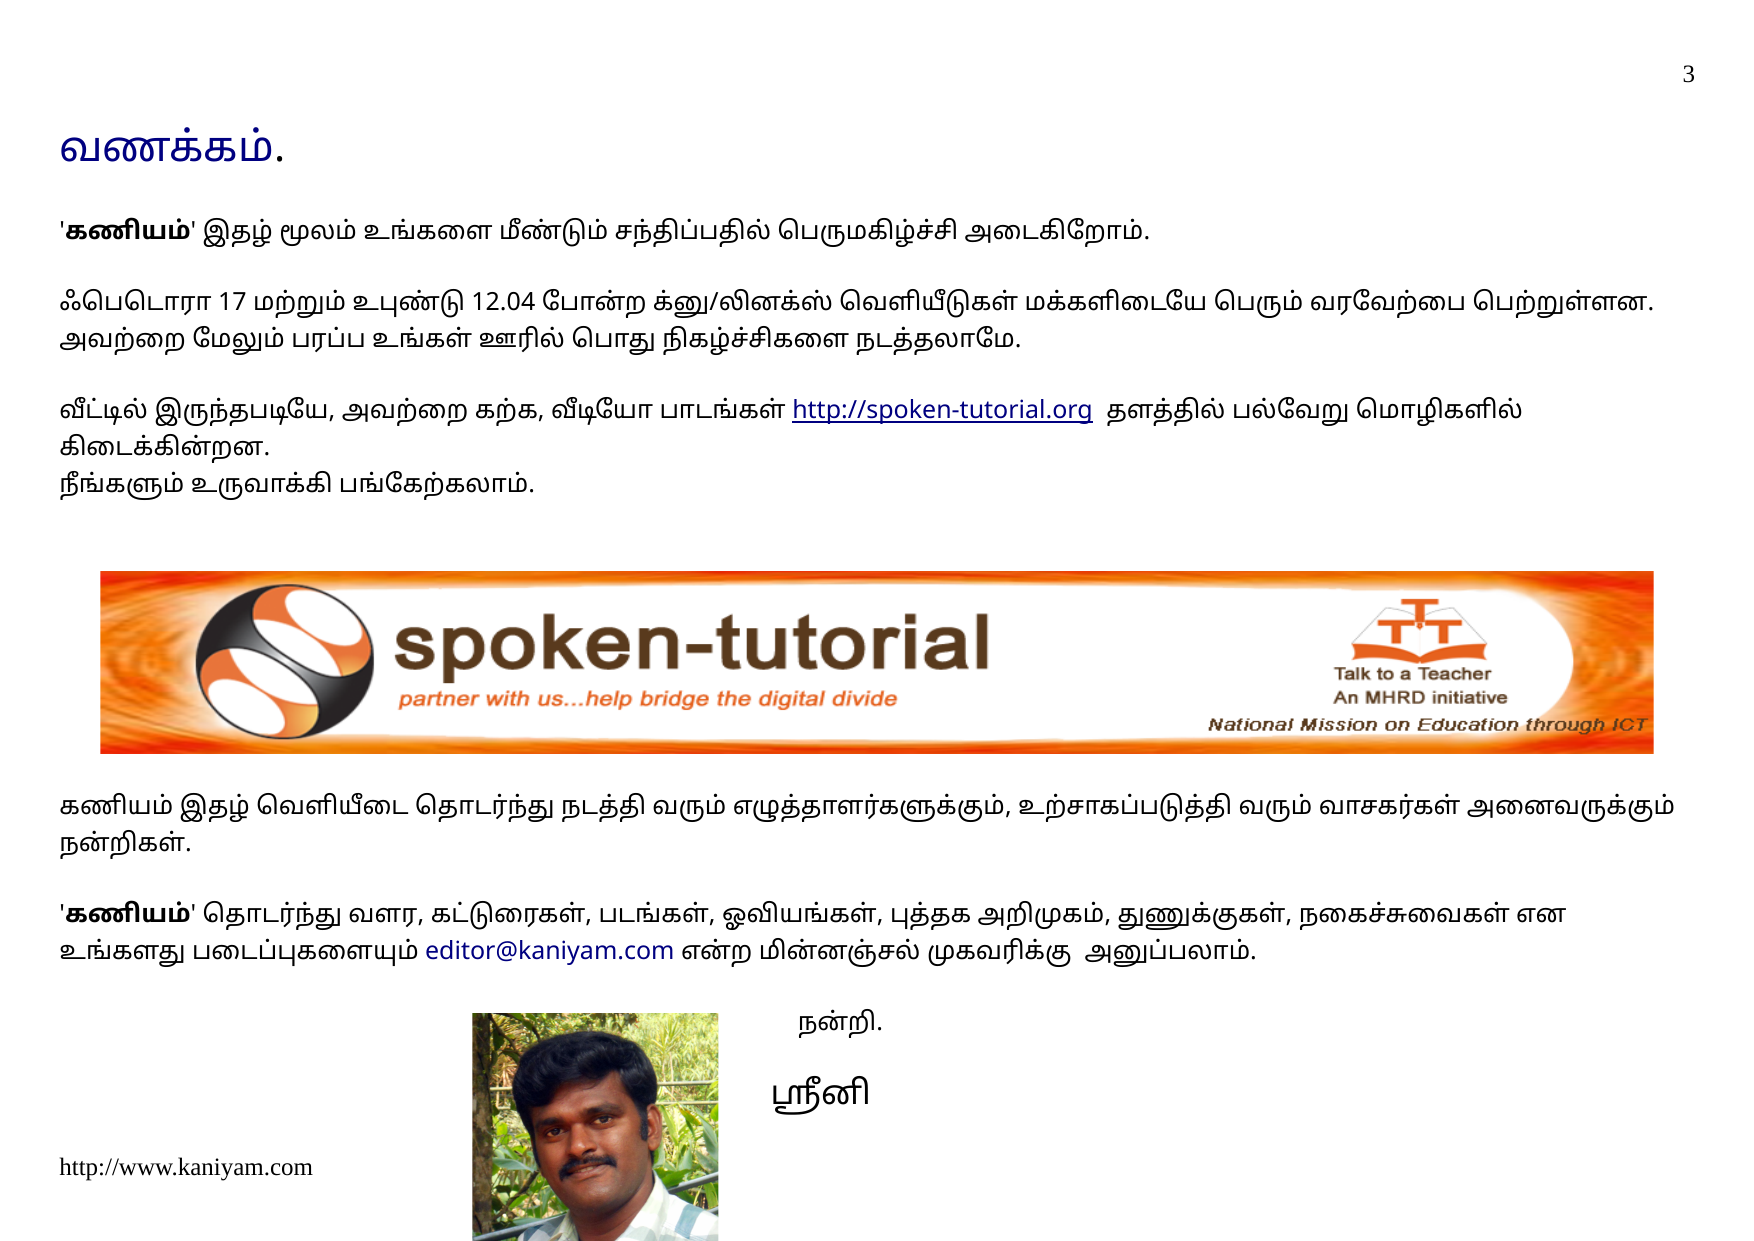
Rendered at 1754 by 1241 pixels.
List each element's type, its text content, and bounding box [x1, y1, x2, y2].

picture [472, 1013, 719, 1241]
text நன்றி. [59, 1003, 1695, 1040]
text வீட்டில் இருந்தபடியே, அவற்றை கற்க, வீடியோ பாடங்கள் http://spoken-tutorial.org தளத்தில் பல்வேறு மொழிகளில் கிடைக்கின்றன. [59, 392, 1695, 466]
text 'கணியம்' தொடர்ந்து வளர, கட்டுரைகள், படங்கள், ஓவியங்கள், புத்தக அறிமுகம், துணுக்குகள், நகைச்சுவைகள் என உங்களது படைப்புகளையும் editor@kaniyam.com என்ற மின்னஞ்சல் முகவரிக்கு அனுப்பலாம். [59, 895, 1695, 969]
text 'கணியம்' இதழ் மூலம் உங்களை மீண்டும் சந்திப்பதில் பெருமகிழ்ச்சி அடைகிறோம். [59, 213, 1695, 250]
picture [100, 571, 1654, 754]
text கணியம் இதழ் வெளியீடை தொடர்ந்து நடத்தி வரும் எழுத்தாளர்களுக்கும், உற்சாகப்படுத்தி வரும் வாசகர்கள் அனைவருக்கும் நன்றிகள். [59, 787, 1695, 861]
text ஃபெடொரா 17 மற்றும் உபுண்டு 12.04 போன்ற க்னு/லினக்ஸ் வெளியீடுகள் மக்களிடையே பெரும் வரவேற்பை பெற்றுள்ளன. அவற்றை மேலும் பரப்ப உங்கள் ஊரில் பொது நிகழ்ச்சிகளை நடத்தலாமே. [59, 284, 1695, 358]
text நீங்களும் உருவாக்கி பங்கேற்கலாம். [59, 466, 1695, 503]
text வணக்கம். [59, 117, 1695, 179]
text ஸ்ரீனி [719, 1074, 1695, 1118]
text [59, 1074, 472, 1118]
